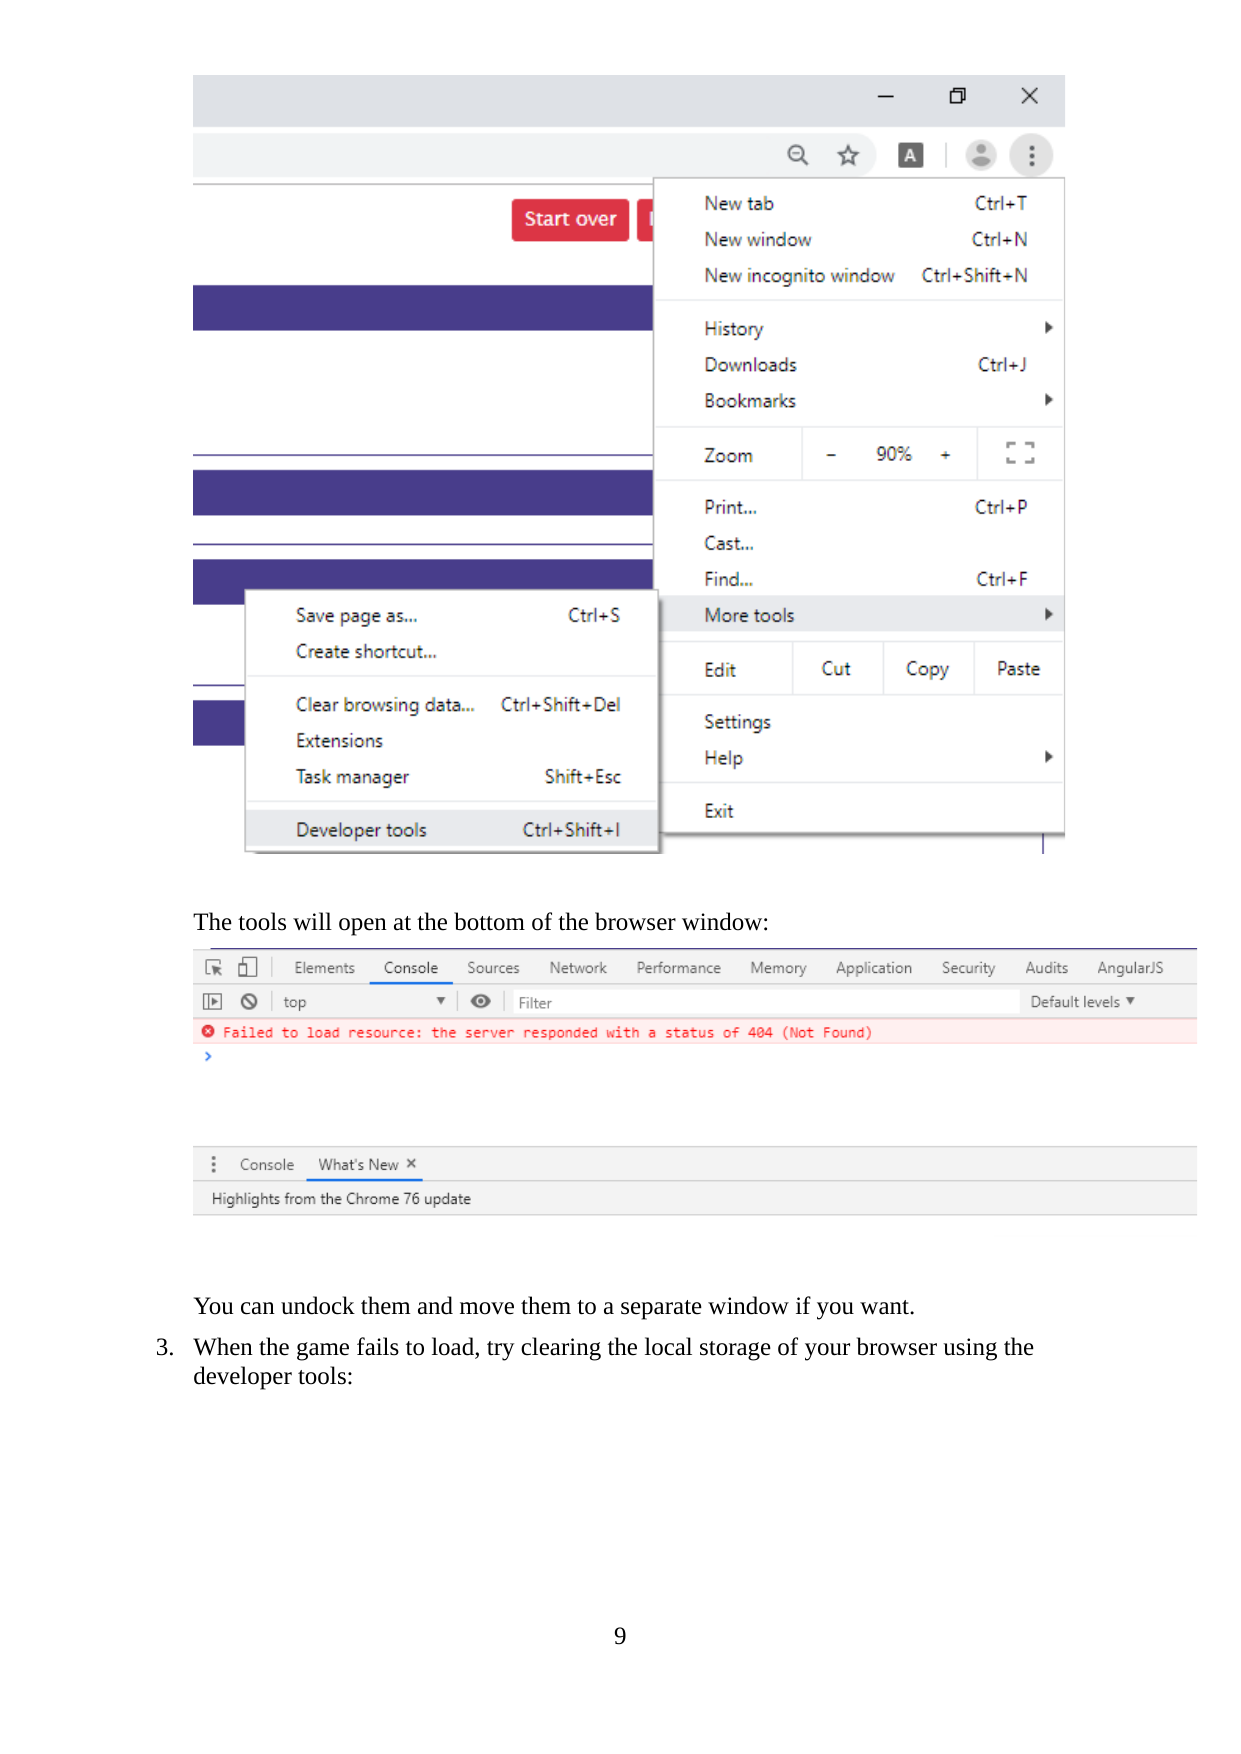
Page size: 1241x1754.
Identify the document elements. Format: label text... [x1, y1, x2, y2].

text You can undock them and move them to a separate window if you want. [193, 1291, 1122, 1319]
list When the game fails to load, try clearing the local storage of your browser using the developer tools: [156, 1332, 1122, 1389]
text The tools will open at the bottom of the browser window: [193, 907, 1122, 936]
